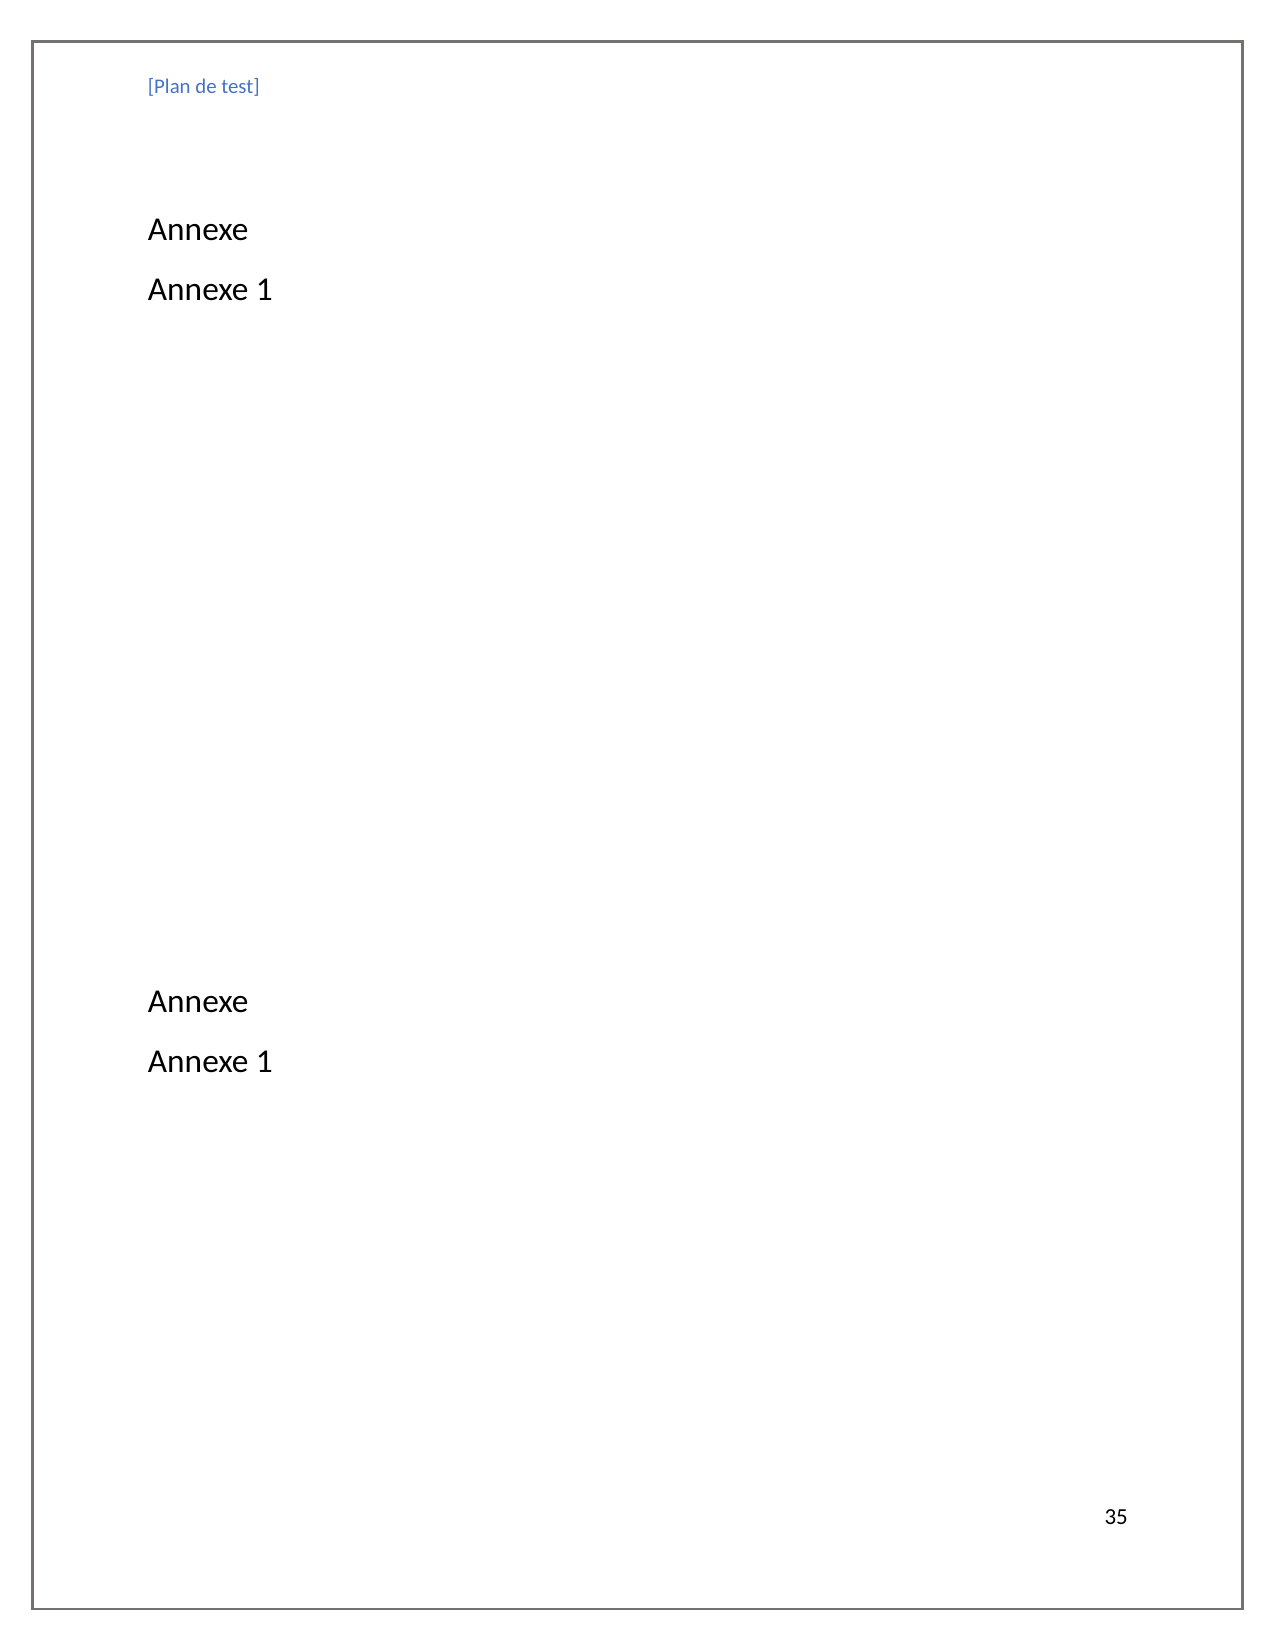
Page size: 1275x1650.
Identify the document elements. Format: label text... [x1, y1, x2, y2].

text Annexe 1 [148, 1040, 1127, 1081]
text Annexe [148, 208, 1127, 248]
text Annexe [148, 979, 1127, 1020]
text Annexe 1 [148, 268, 1127, 309]
